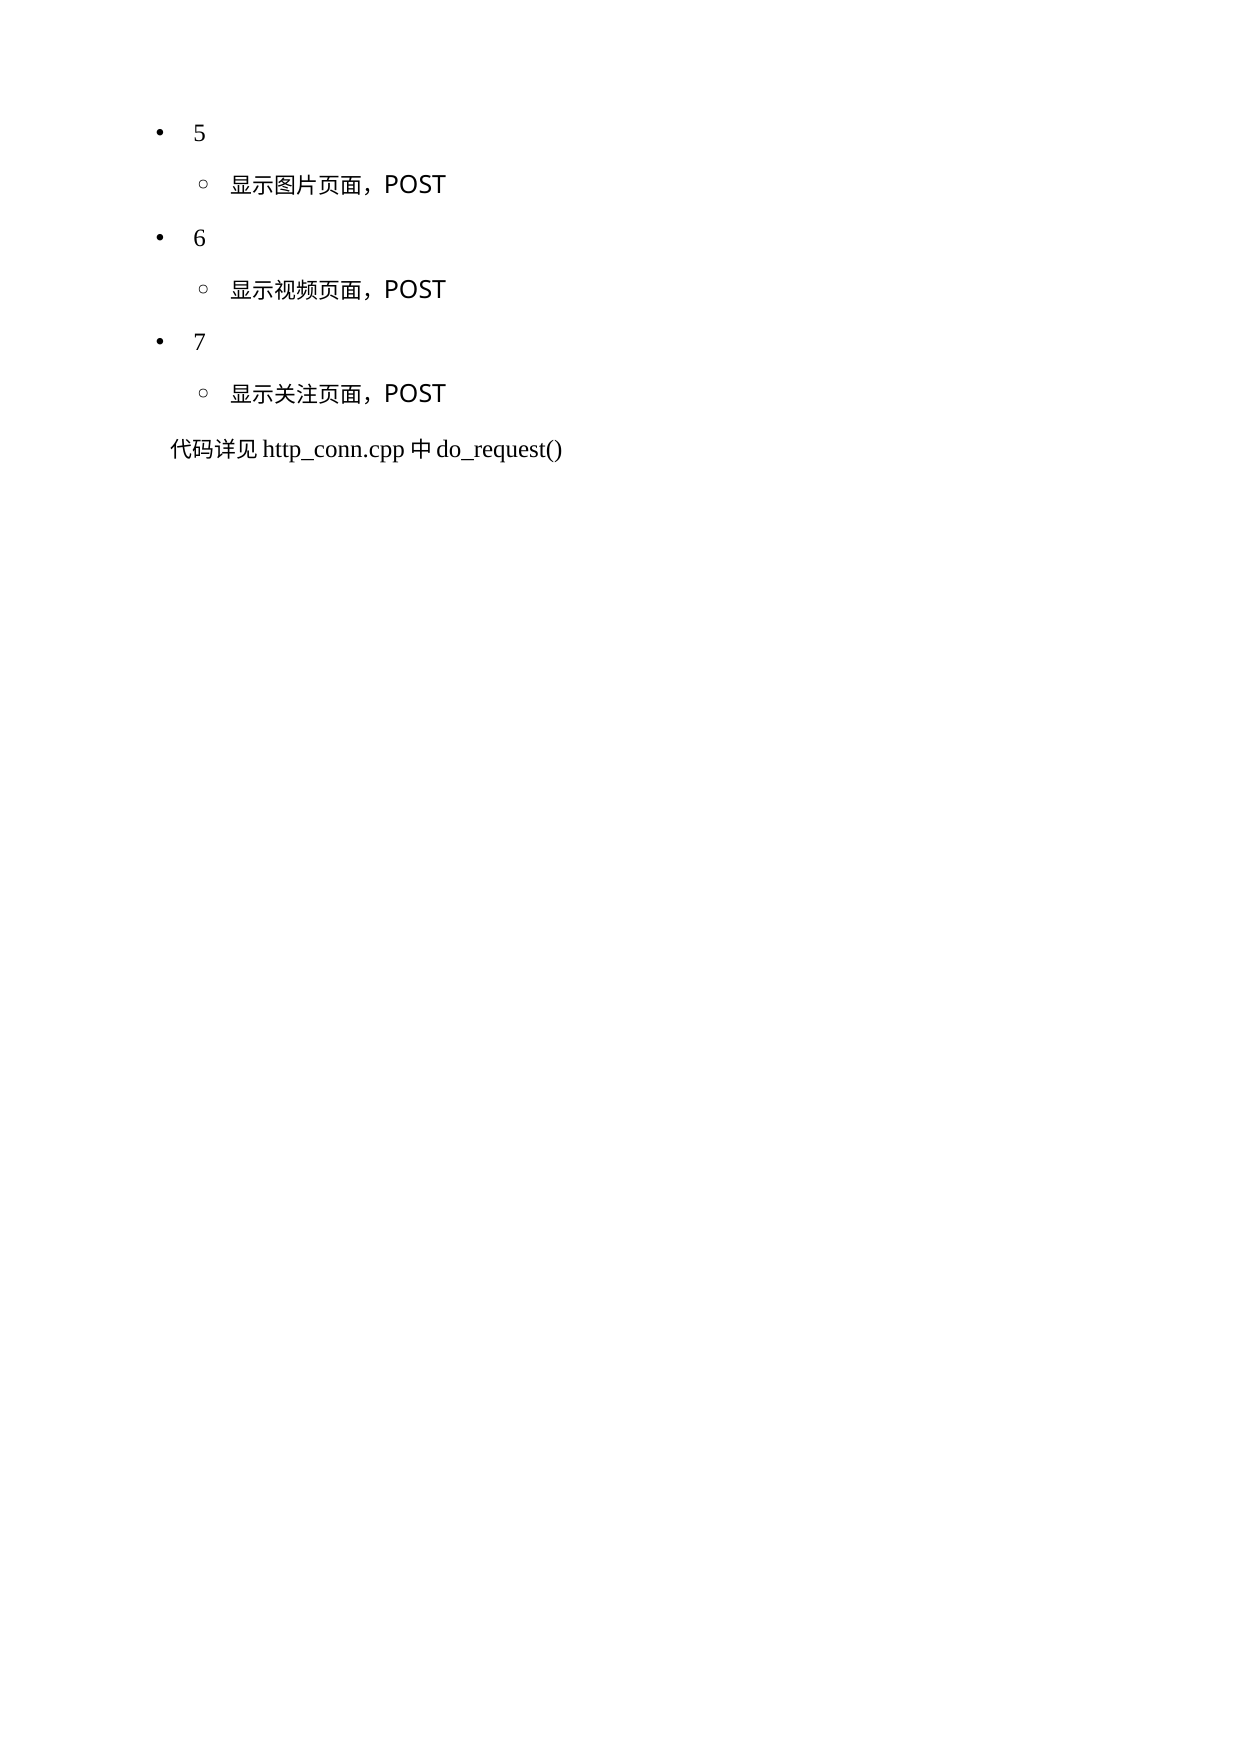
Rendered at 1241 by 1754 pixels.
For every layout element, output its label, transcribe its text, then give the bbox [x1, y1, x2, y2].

list 显示关注页面，POST [193, 376, 1122, 410]
list 显示图片页面，POST [193, 167, 1122, 201]
list 5 [156, 118, 1122, 147]
text 代码详见http_conn.cpp中do_request() [118, 432, 1122, 463]
list 6 [156, 223, 1122, 251]
list 7 [156, 327, 1122, 356]
list 显示视频页面，POST [193, 272, 1122, 306]
